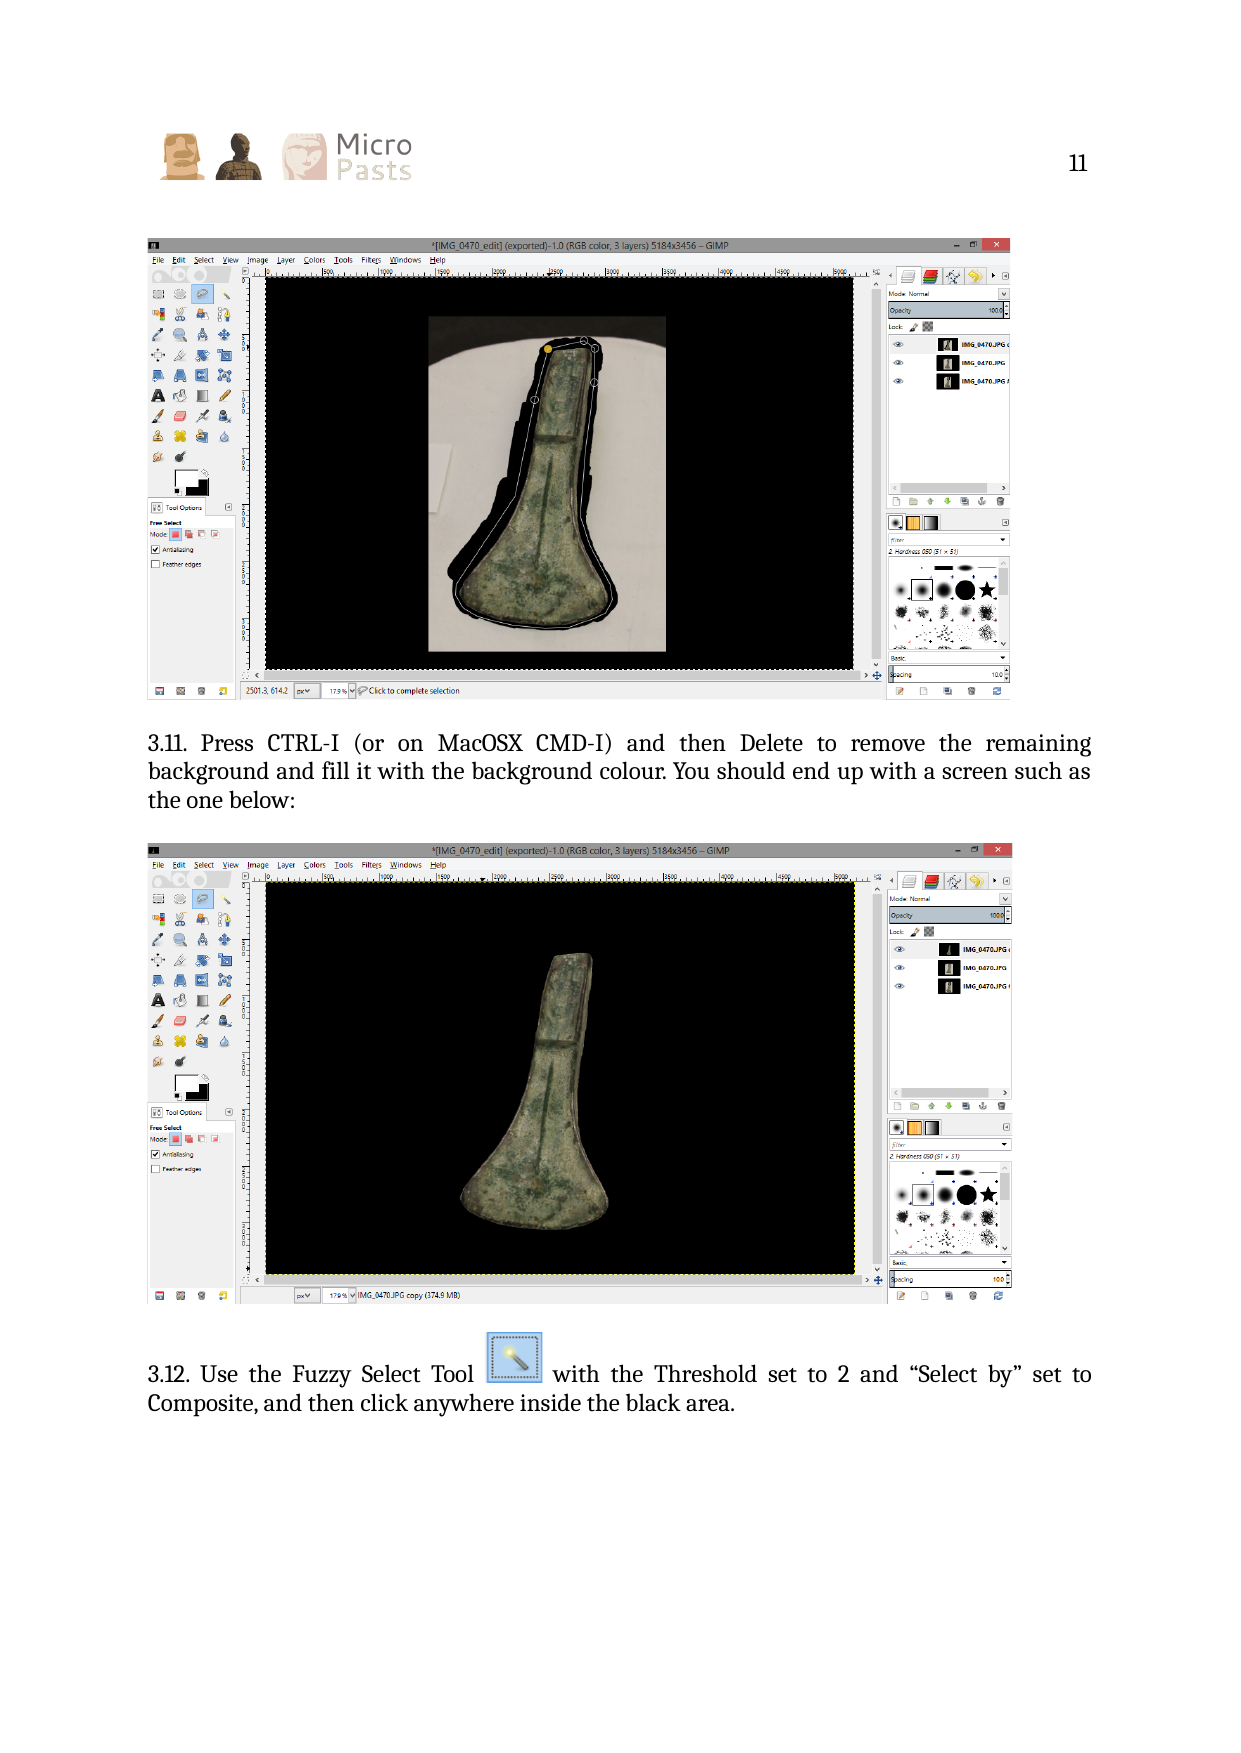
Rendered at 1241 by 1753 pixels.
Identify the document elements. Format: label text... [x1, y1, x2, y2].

text 3.12. Use the Fuzzy Select Tool with the Threshold set to 2 and “Select by” set to Composite, and then click anywhere inside the black area. [148, 1333, 1092, 1418]
picture [484, 1332, 543, 1383]
picture [147, 238, 1011, 700]
picture [147, 131, 423, 182]
text 3.11. Press CTRL-I (or on MacOSX CMD-I) and then Delete to remove the remaining background and fill it with the background colour. You should end up with a screen such as the one below: [148, 728, 1092, 815]
picture [147, 843, 1013, 1304]
